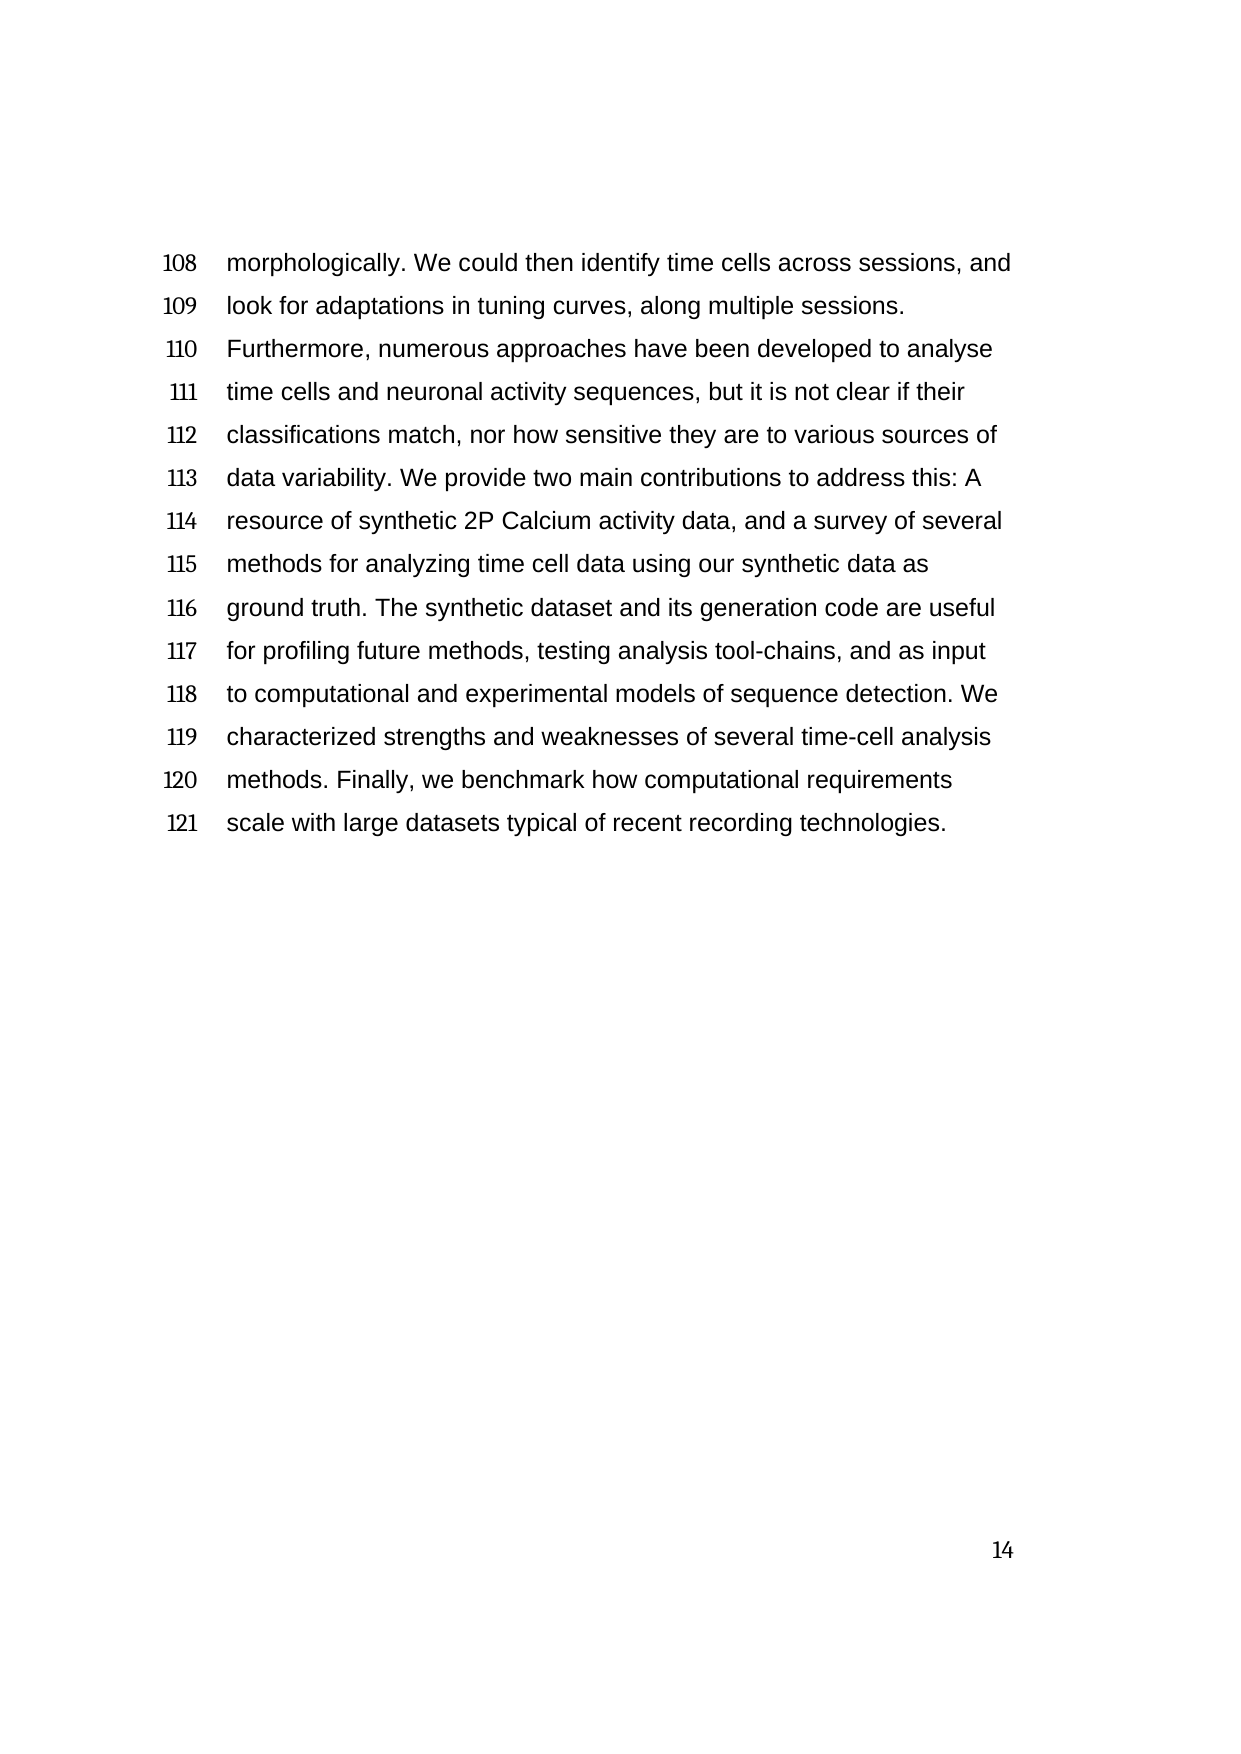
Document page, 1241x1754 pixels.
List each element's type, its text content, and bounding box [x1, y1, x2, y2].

text morphologically. We could then identify time cells across sessions, and look for adaptations in tuning curves, along multiple sessions. Furthermore, numerous approaches have been developed to analyse time cells and neuronal activity sequences, but it is not clear if their classifications match, nor how sensitive they are to various sources of data variability. We provide two main contributions to address this: A resource of synthetic 2P Calcium activity data, and a survey of several methods for analyzing time cell data using our synthetic data as ground truth. The synthetic dataset and its generation code are useful for profiling future methods, testing analysis tool-chains, and as input to computational and experimental models of sequence detection. We characterized strengths and weaknesses of several time-cell analysis methods. Finally, we benchmark how computational requirements scale with large datasets typical of recent recording technologies. [226, 248, 1014, 837]
